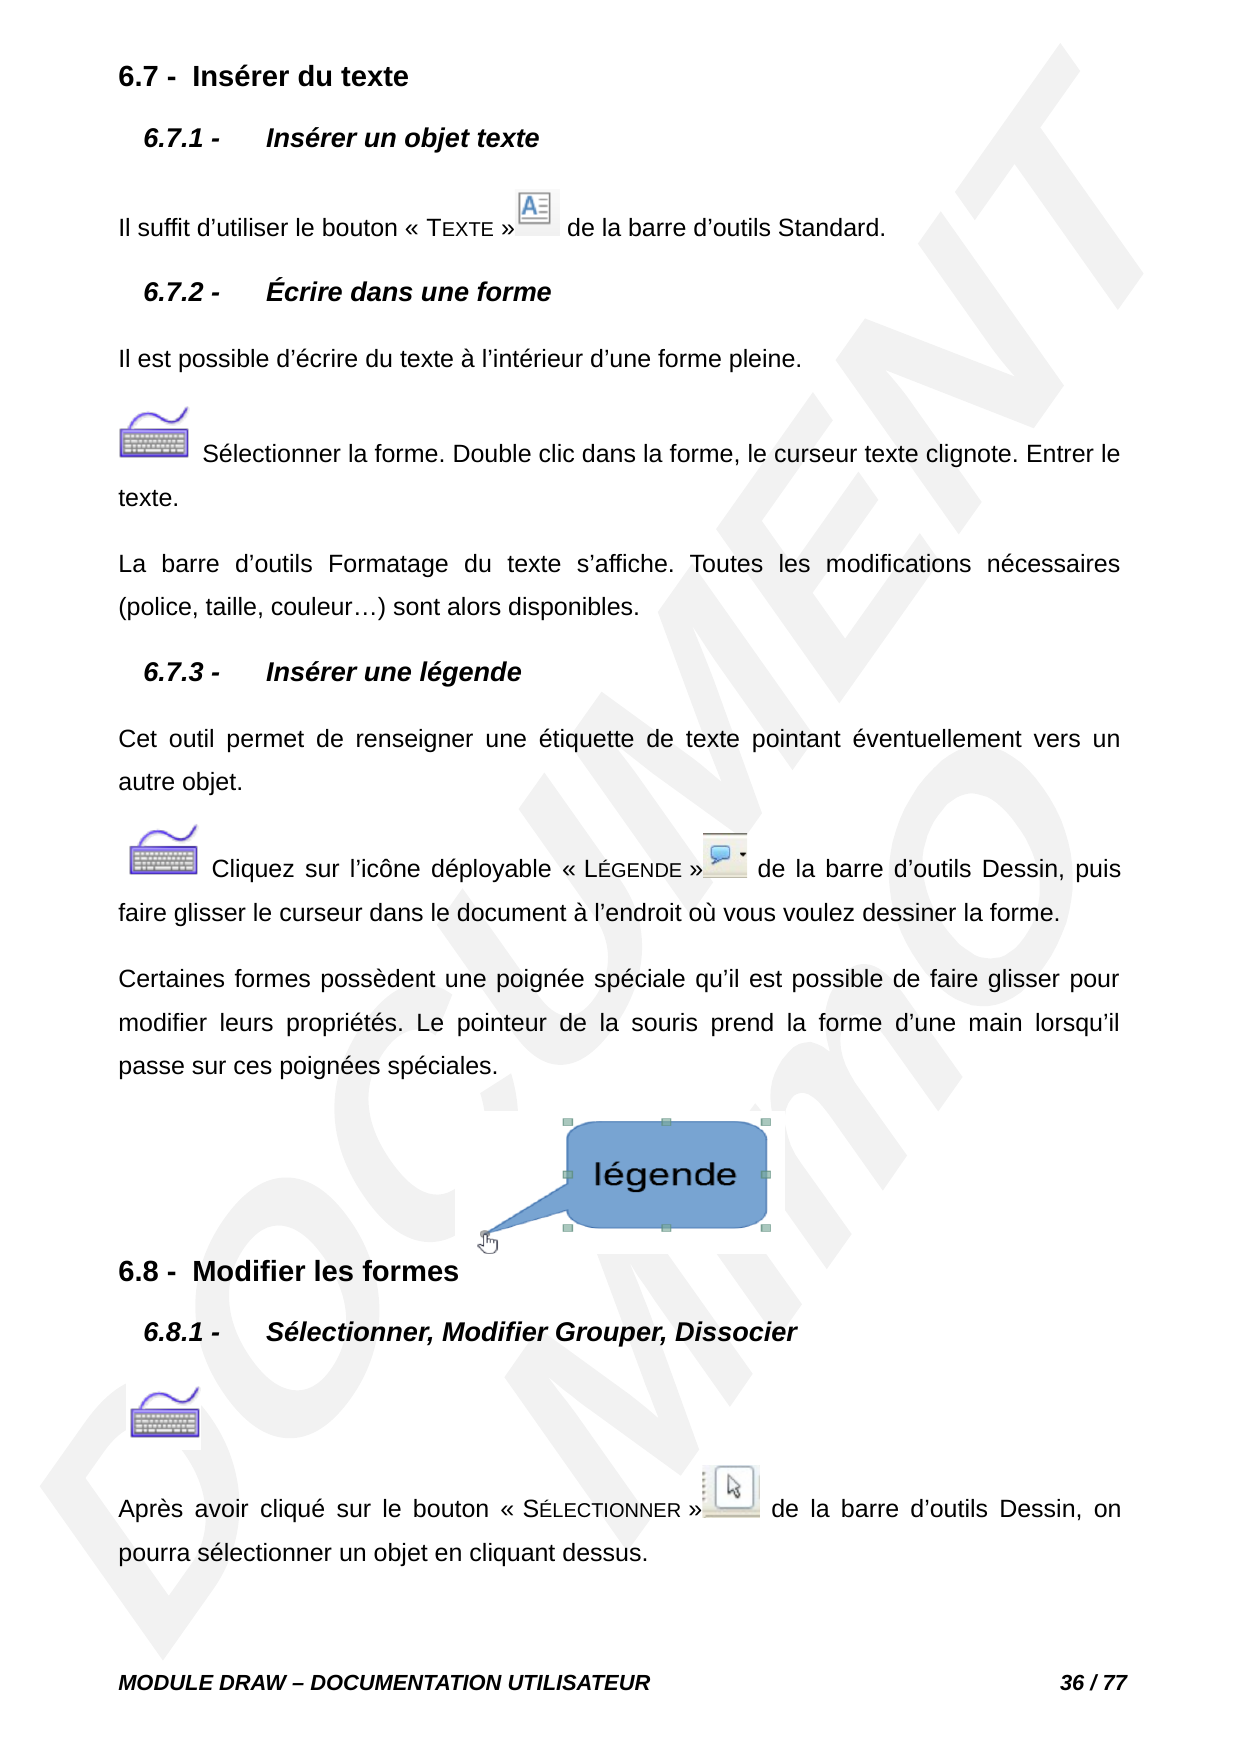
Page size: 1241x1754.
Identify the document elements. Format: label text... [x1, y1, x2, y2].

text Il suffit d’utiliser le bouton « Texte » de la barre d’outils Standard. [118, 189, 1122, 241]
text Certaines formes possèdent une poignée spéciale qu’il est possible de faire glisser pour modifier leurs propriétés. Le pointeur de la souris prend la forme d’une main lorsqu’il passe sur ces poignées spéciales. [118, 964, 1122, 1079]
picture [514, 189, 560, 236]
subtitle Modifier les formes [118, 1123, 1122, 1287]
subtitle Sélectionner, Modifier Grouper, Dissocier [143, 1316, 1122, 1347]
subtitle Insérer du texte [118, 59, 1122, 93]
text Après avoir cliqué sur le bouton « Sélectionner » de la barre d’outils Dessin, on pourra sélectionner un objet en cliquant dessus. [118, 1384, 1122, 1566]
text Cliquez sur l’icône déployable « Légende » de la barre d’outils Dessin, puis faire glisser le curseur dans le document à l’endroit où vous voulez dessiner la forme. [118, 834, 1122, 926]
picture [126, 1375, 202, 1451]
subtitle Insérer une légende [143, 656, 1122, 688]
picture [702, 1465, 760, 1518]
picture [455, 1111, 785, 1254]
picture [115, 395, 191, 471]
text Cet outil permet de renseigner une étiquette de texte pointant éventuellement vers un autre objet. [118, 724, 1122, 796]
picture [125, 813, 200, 888]
text La barre d’outils Formatage du texte s’affiche. Toutes les modifications nécessaires (police, taille, couleur…) sont alors disponibles. [118, 549, 1122, 621]
subtitle Écrire dans une forme [143, 276, 1122, 308]
text Sélectionner la forme. Double clic dans la forme, le curseur texte clignote. Entrer le texte. [118, 439, 1122, 511]
text Il est possible d’écrire du texte à l’intérieur d’une forme pleine. [118, 344, 1122, 373]
picture [703, 833, 748, 878]
subtitle Insérer un objet texte [143, 122, 1122, 153]
